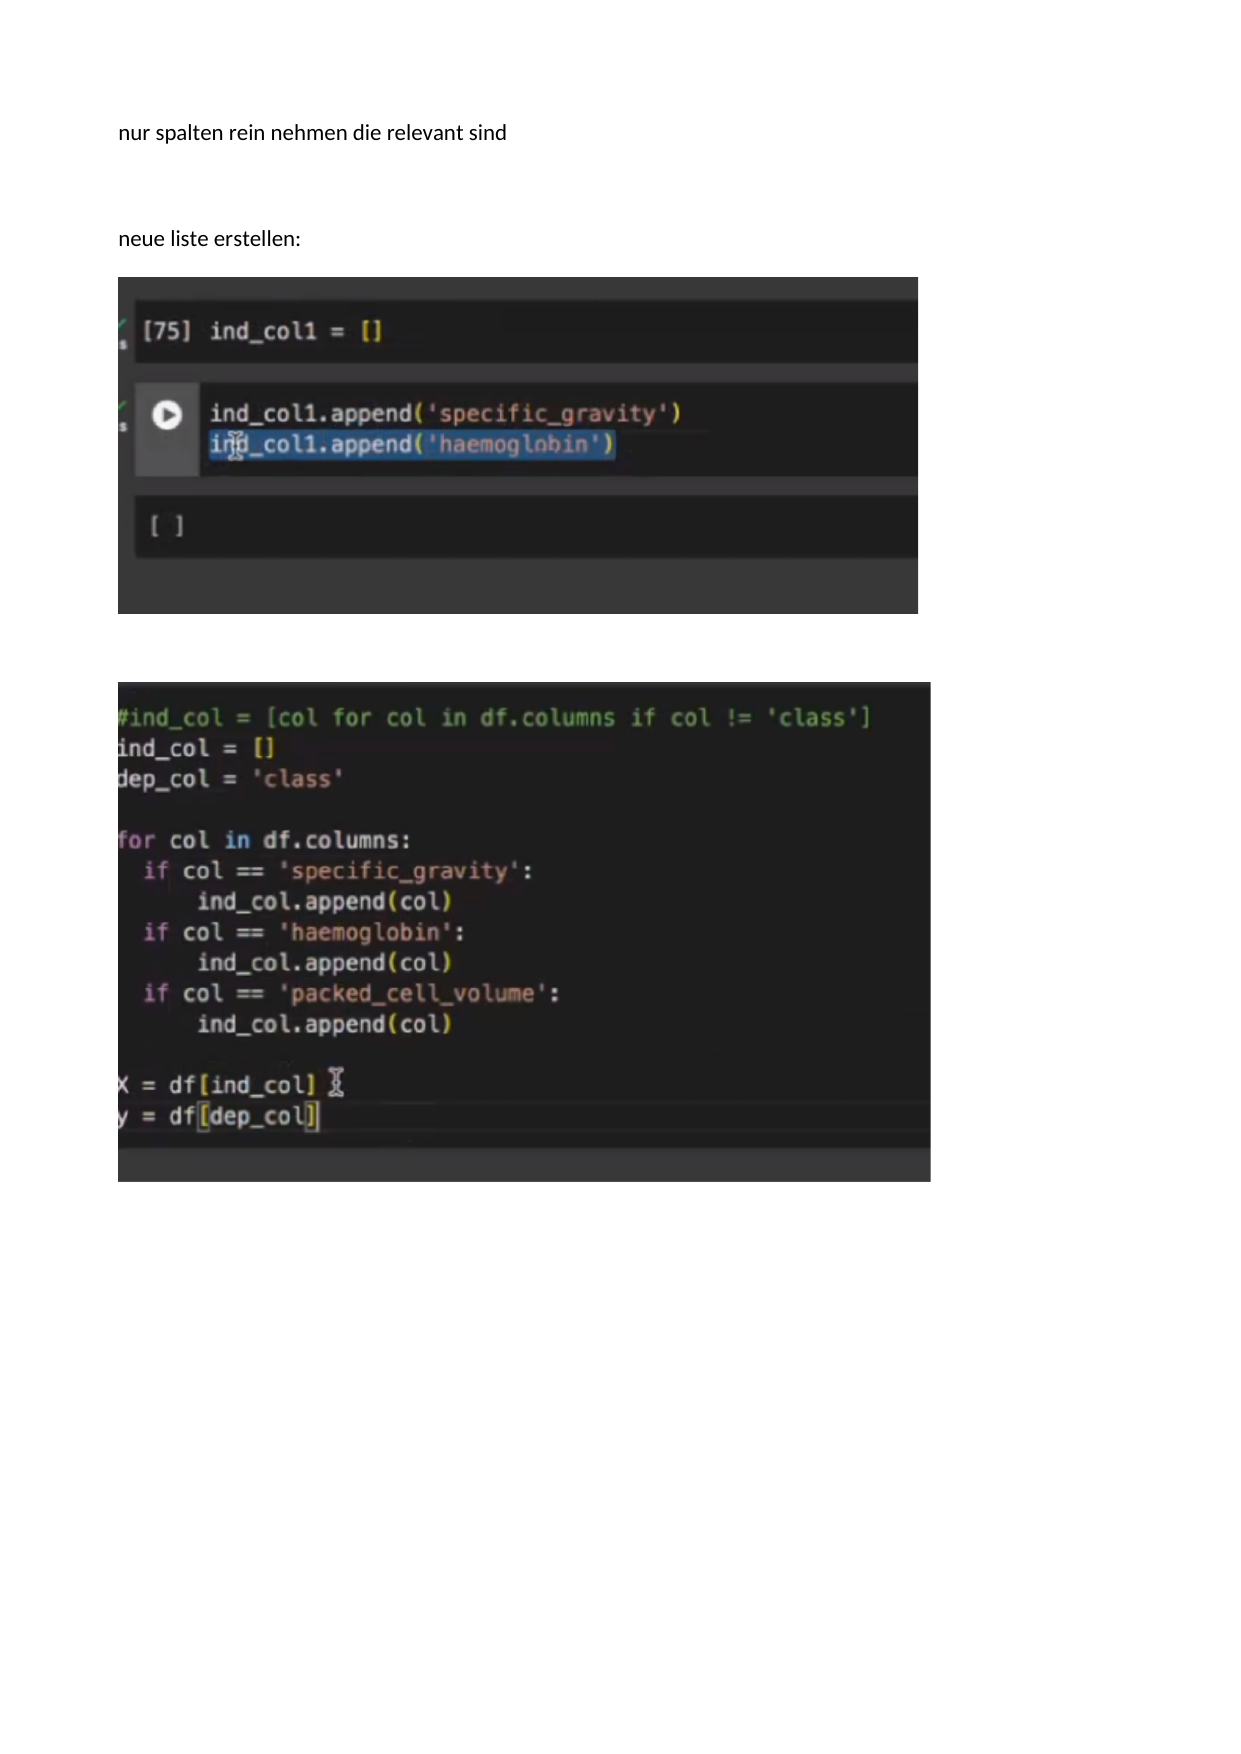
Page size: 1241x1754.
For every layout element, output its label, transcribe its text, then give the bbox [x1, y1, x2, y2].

text nur spalten rein nehmen die relevant sind [118, 118, 1122, 146]
text neue liste erstellen: [118, 224, 1122, 252]
